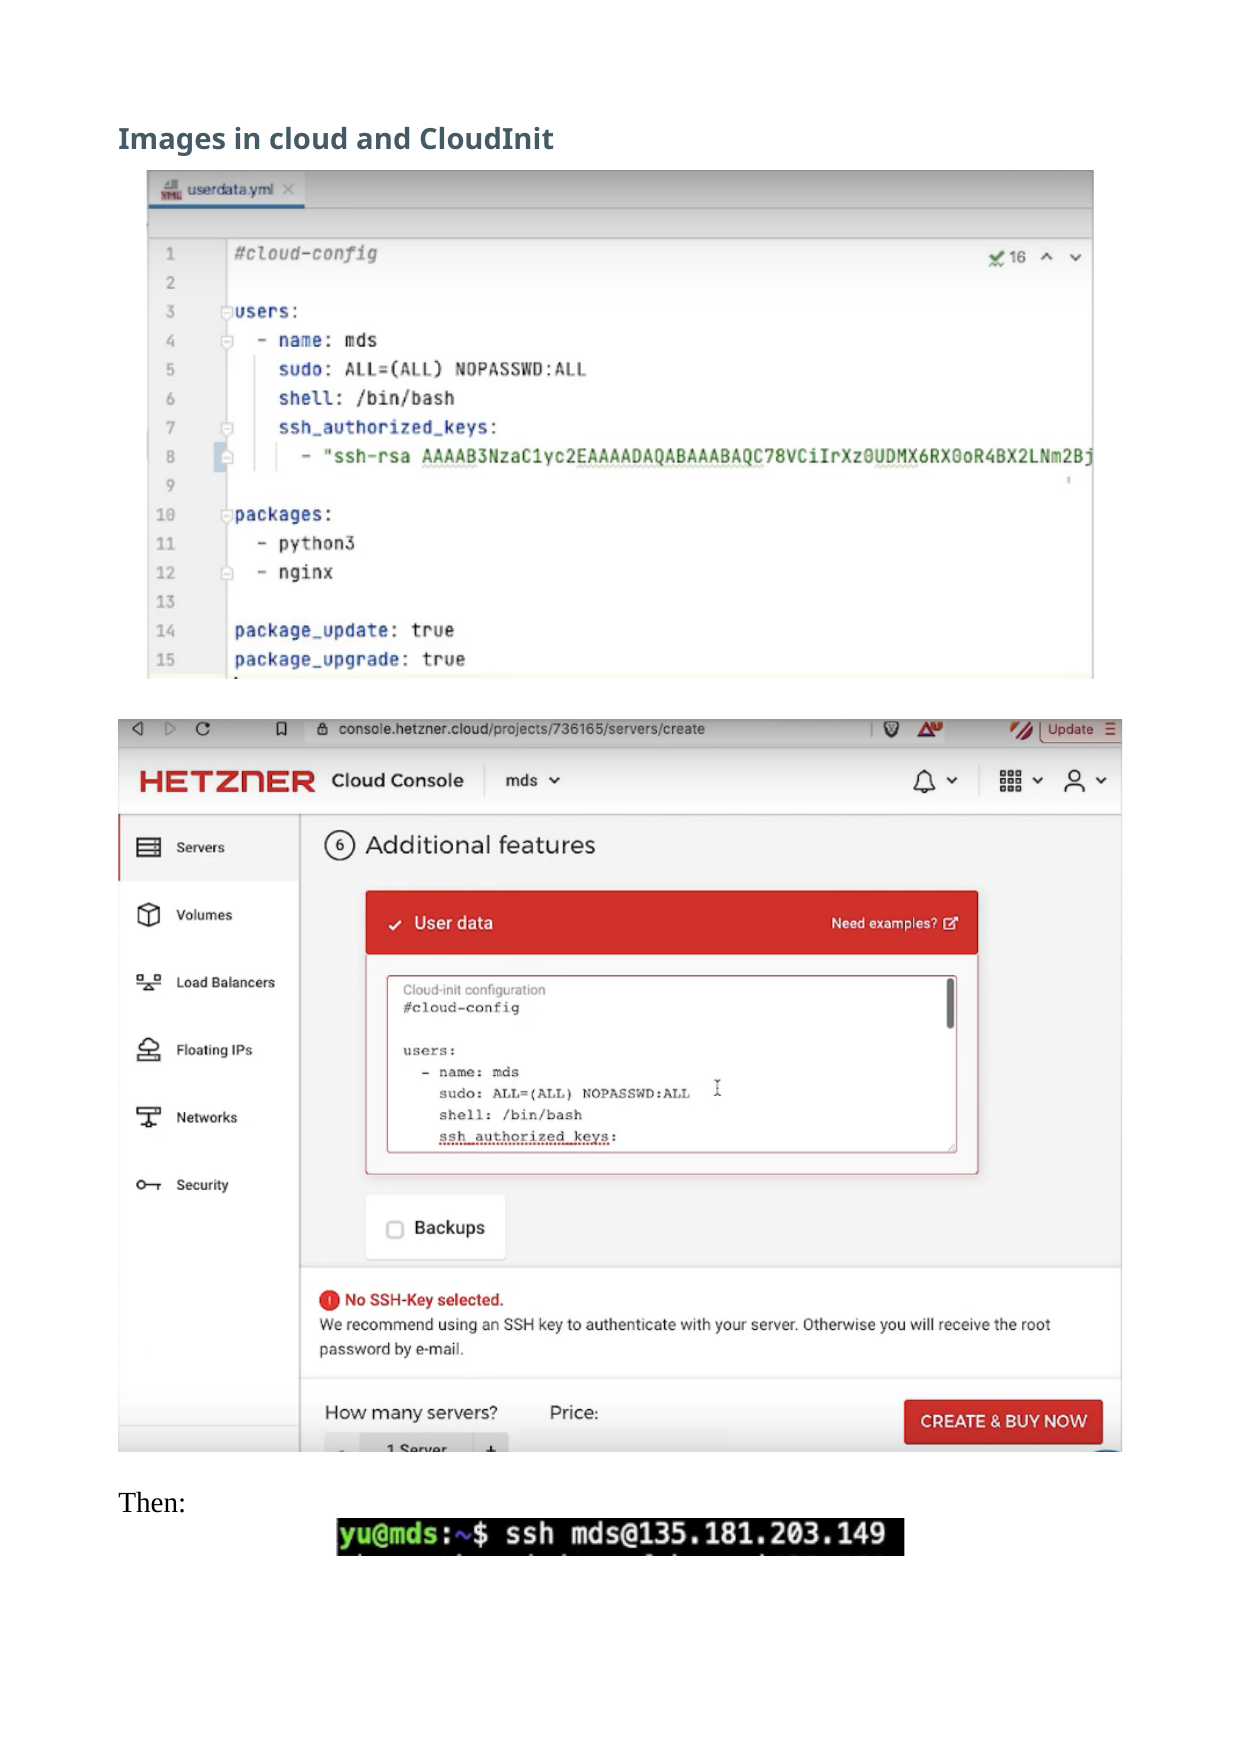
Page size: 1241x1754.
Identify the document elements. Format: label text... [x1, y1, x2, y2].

text Then: [118, 1485, 1122, 1518]
picture [118, 719, 1123, 1452]
picture [146, 170, 1094, 679]
subtitle Images in cloud and CloudInit [118, 118, 1122, 158]
picture [335, 1518, 905, 1556]
